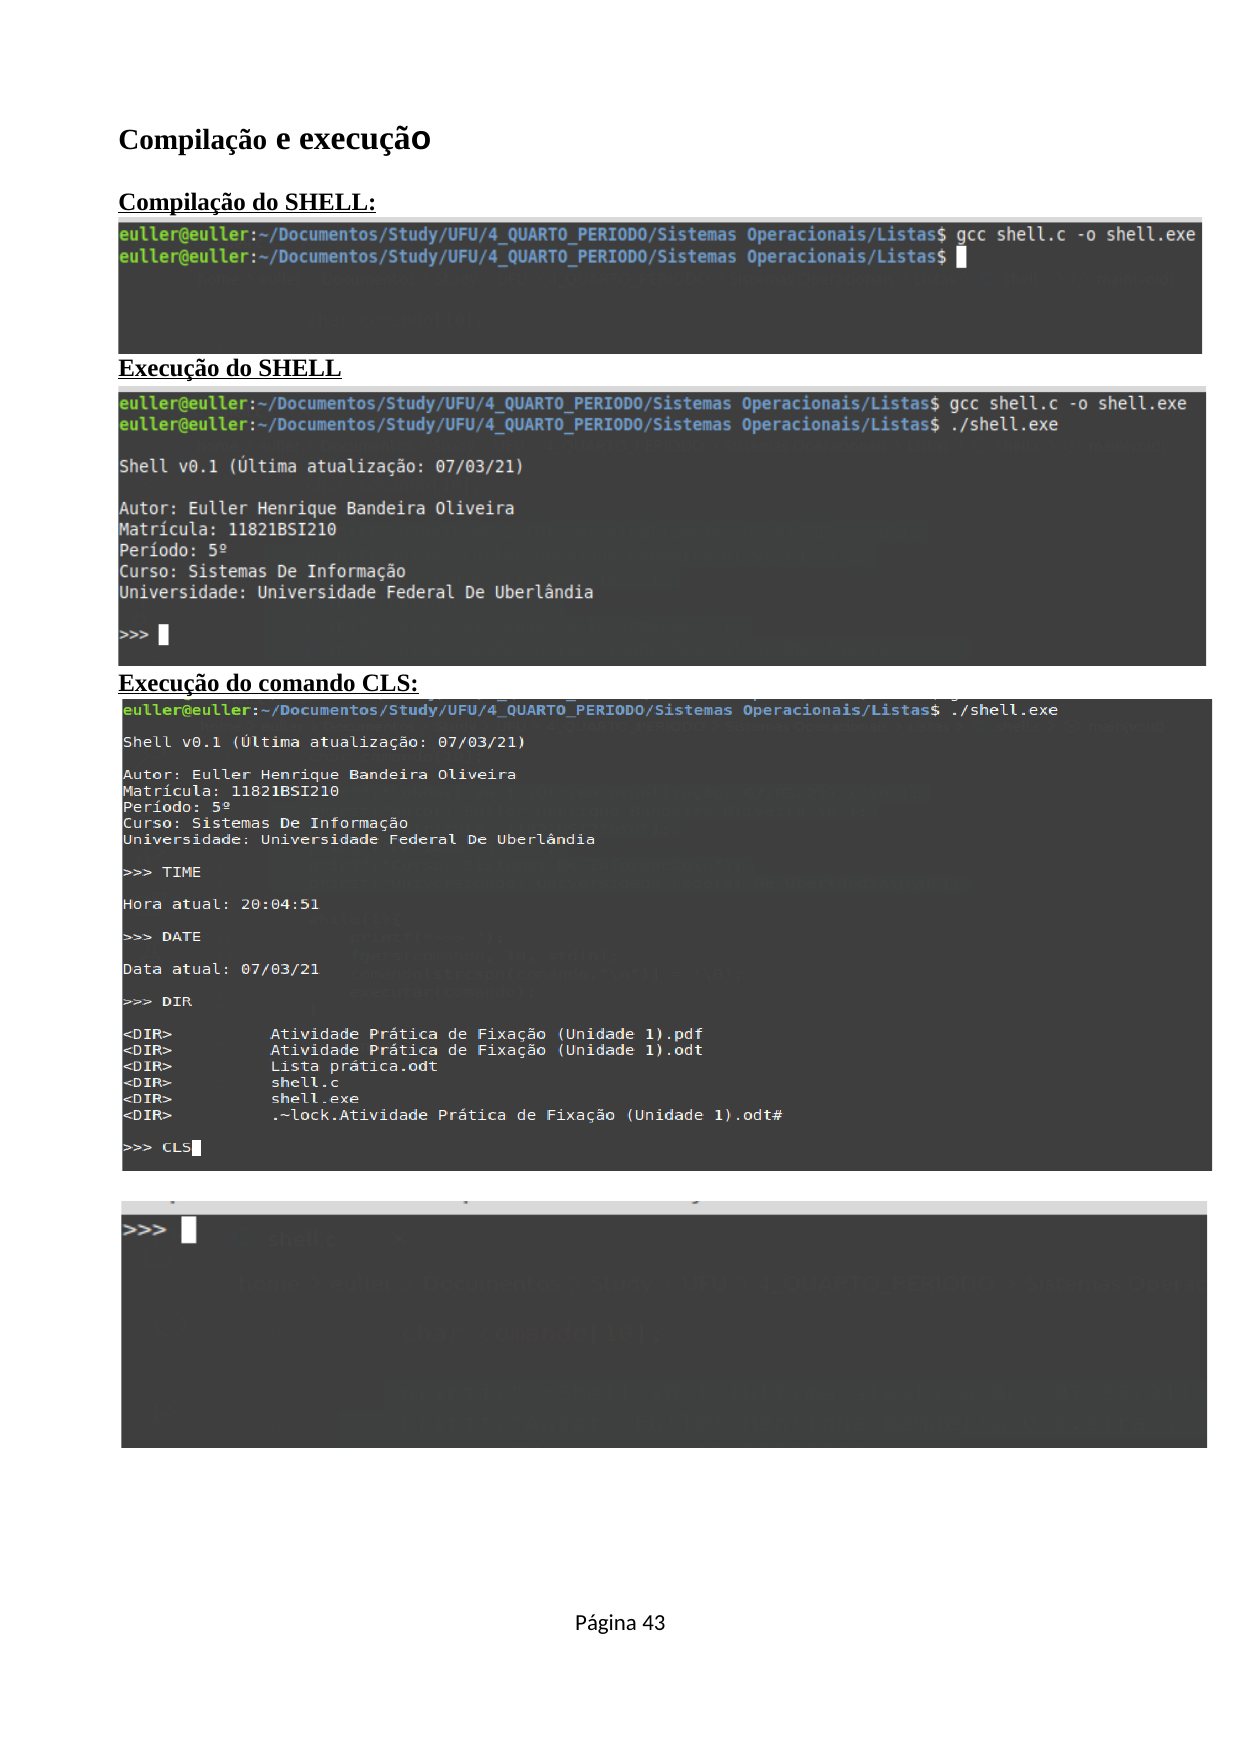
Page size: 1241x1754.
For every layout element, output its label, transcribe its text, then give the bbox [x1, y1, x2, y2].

subtitle Execução do comando CLS: [118, 668, 1122, 696]
subtitle Compilação do SHELL: [118, 187, 1122, 216]
subtitle Execução do SHELL [118, 297, 1122, 382]
picture [118, 386, 1207, 666]
picture [118, 217, 1203, 260]
subtitle Compilação e execução [118, 118, 1122, 157]
picture [122, 699, 1213, 1171]
